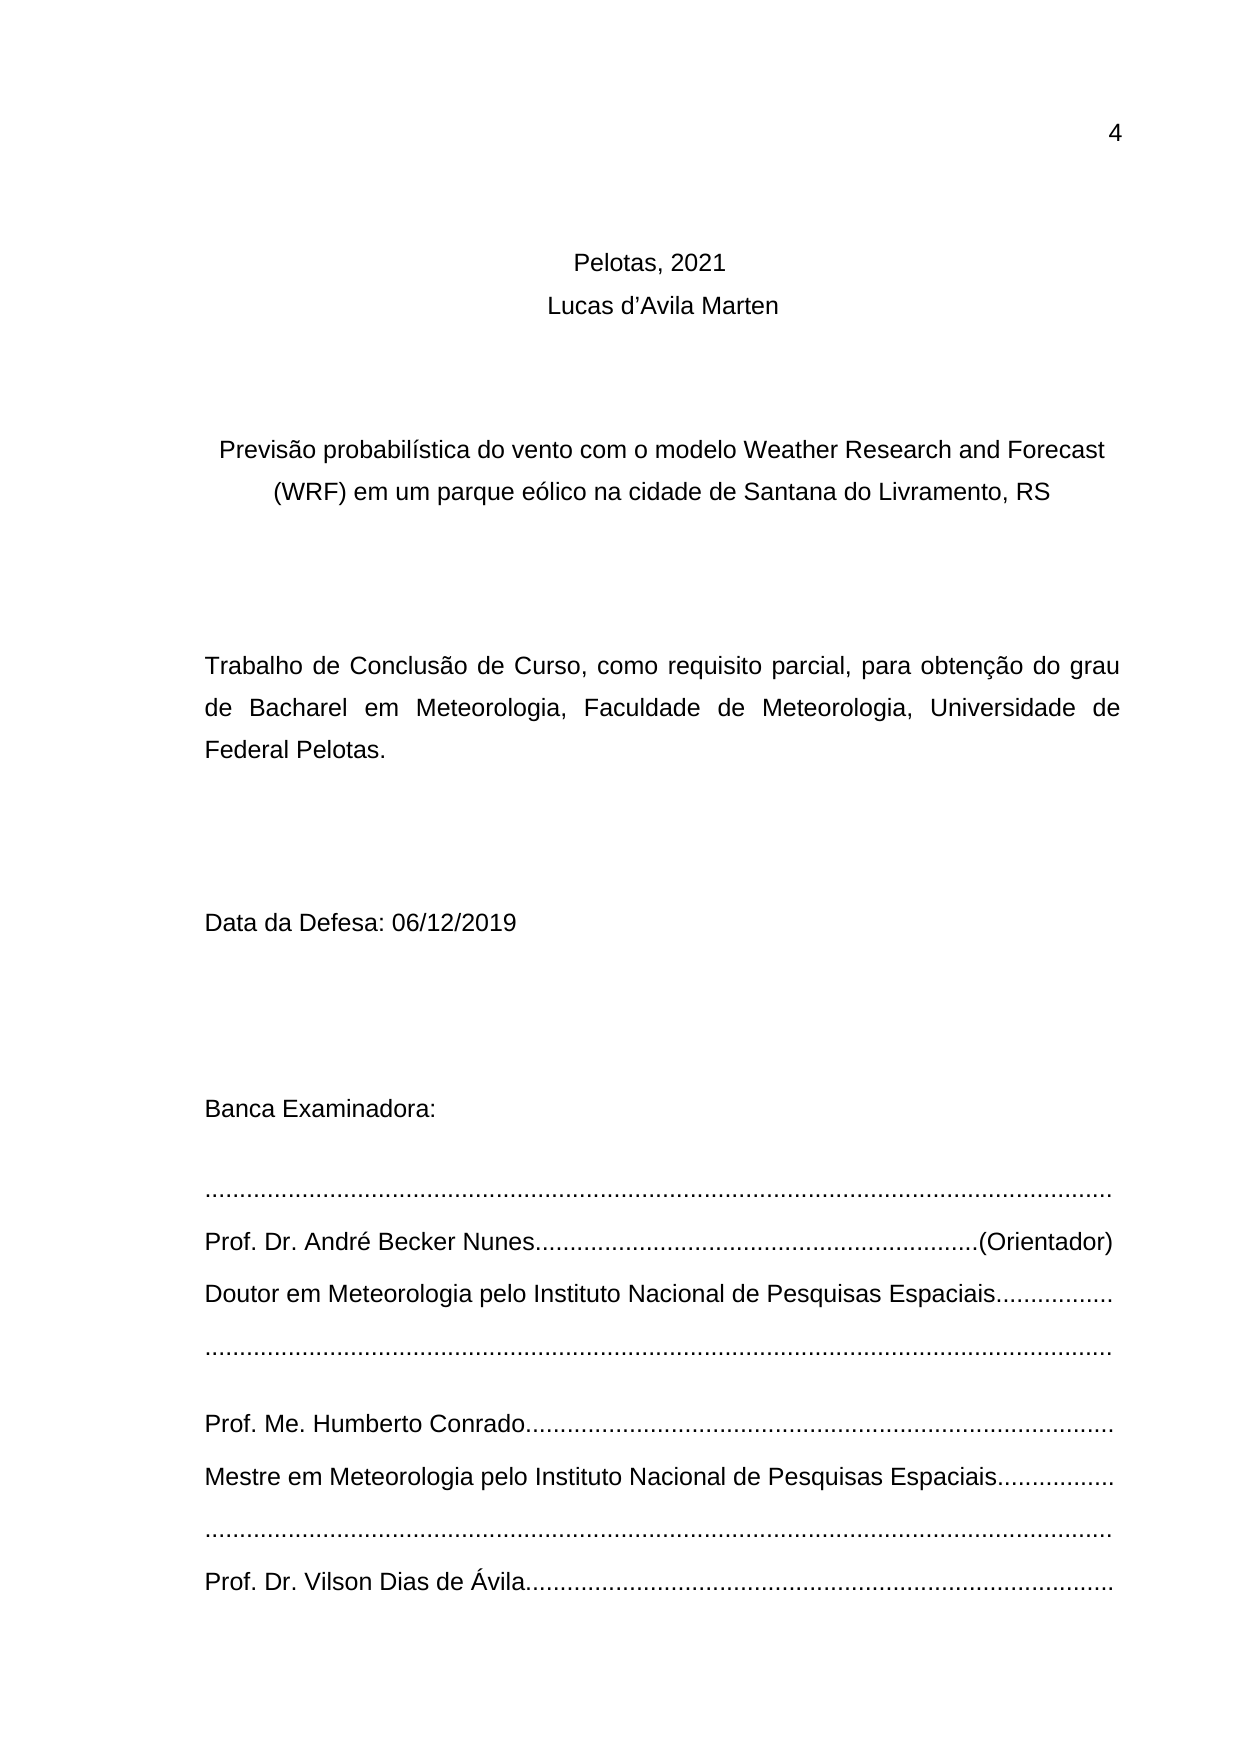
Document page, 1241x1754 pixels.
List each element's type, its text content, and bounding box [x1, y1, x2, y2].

text Prof. Dr. André Becker Nunes................................................................(Orientador) [204, 1227, 1122, 1256]
text Lucas d’Avila Marten [177, 291, 1149, 319]
text ................................................................................................................................... [204, 1174, 1122, 1203]
text Prof. Me. Humberto Conrado..................................................................................... [204, 1409, 1122, 1438]
text ................................................................................................................................... [204, 1514, 1122, 1543]
text Prof. Dr. Vilson Dias de Ávila..................................................................................... [204, 1567, 1122, 1596]
text Data da Defesa: 06/12/2019 [177, 908, 1122, 936]
text Doutor em Meteorologia pelo Instituto Nacional de Pesquisas Espaciais................. [204, 1279, 1122, 1308]
text Trabalho de Conclusão de Curso, como requisito parcial, para obtenção do grau de Bacharel em Meteorologia, Faculdade de Meteorologia, Universidade de Federal Pelotas. [204, 651, 1122, 764]
text ................................................................................................................................... [204, 1332, 1122, 1361]
text Previsão probabilística do vento com o modelo Weather Research and Forecast (WRF) em um parque eólico na cidade de Santana do Livramento, RS [204, 435, 1120, 506]
text Pelotas, 2021 [177, 247, 1122, 276]
text Banca Examinadora: [177, 1094, 1122, 1123]
text Mestre em Meteorologia pelo Instituto Nacional de Pesquisas Espaciais................. [204, 1462, 1122, 1490]
